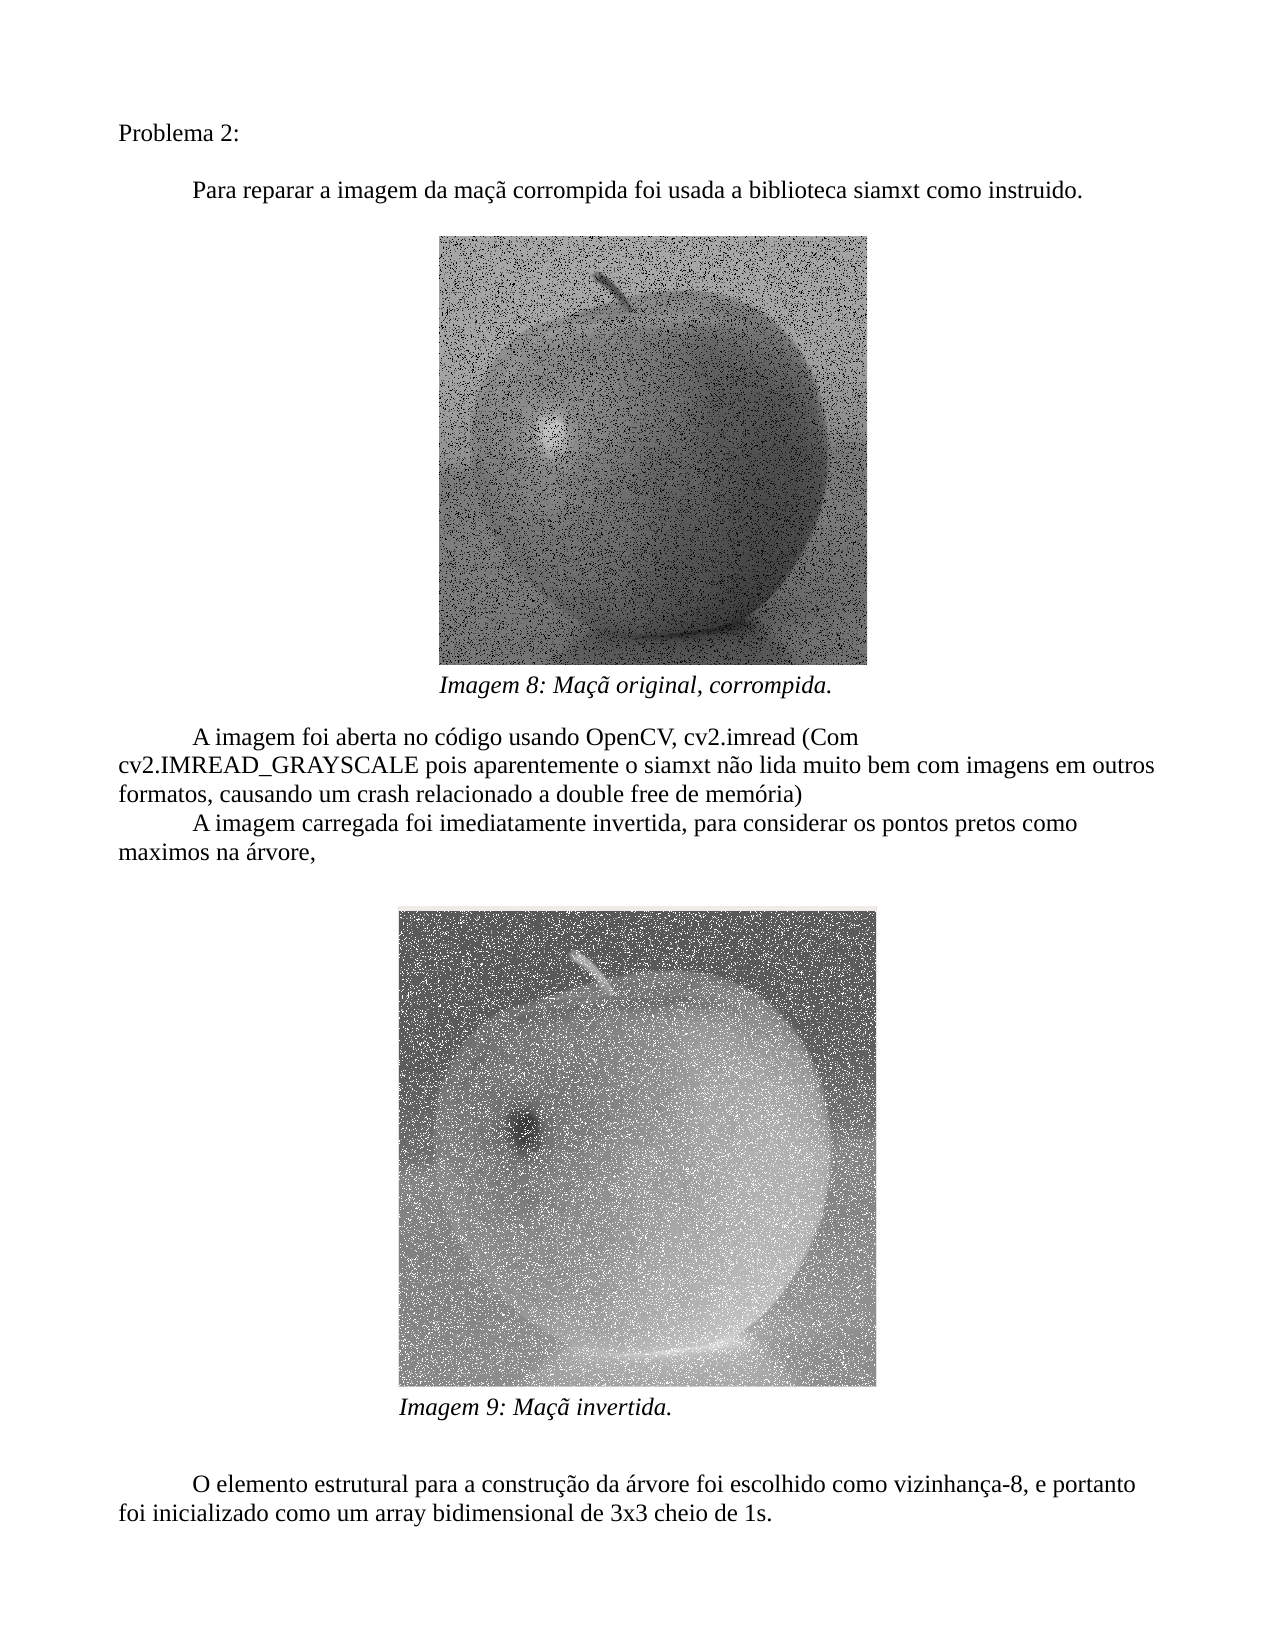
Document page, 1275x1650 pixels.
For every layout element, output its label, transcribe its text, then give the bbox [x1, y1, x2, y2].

text A imagem foi aberta no código usando OpenCV, cv2.imread (Com cv2.IMREAD_GRAYSCALE pois aparentemente o siamxt não lida muito bem com imagens em outros formatos, causando um crash relacionado a double free de memória) [118, 722, 1157, 808]
text Para reparar a imagem da maçã corrompida foi usada a biblioteca siamxt como instruido. [118, 176, 1157, 204]
picture [398, 906, 877, 1387]
text Imagem 9: Maçã invertida. [399, 1387, 876, 1421]
text Imagem 8: Maçã original, corrompida. [439, 665, 867, 698]
text O elemento estrutural para a construção da árvore foi escolhido como vizinhança-8, e portanto foi inicializado como um array bidimensional de 3x3 cheio de 1s. [118, 1469, 1157, 1527]
picture [439, 236, 868, 665]
text Problema 2: [118, 118, 1157, 147]
text A imagem carregada foi imediatamente invertida, para considerar os pontos pretos como maximos na árvore, [118, 808, 1157, 866]
